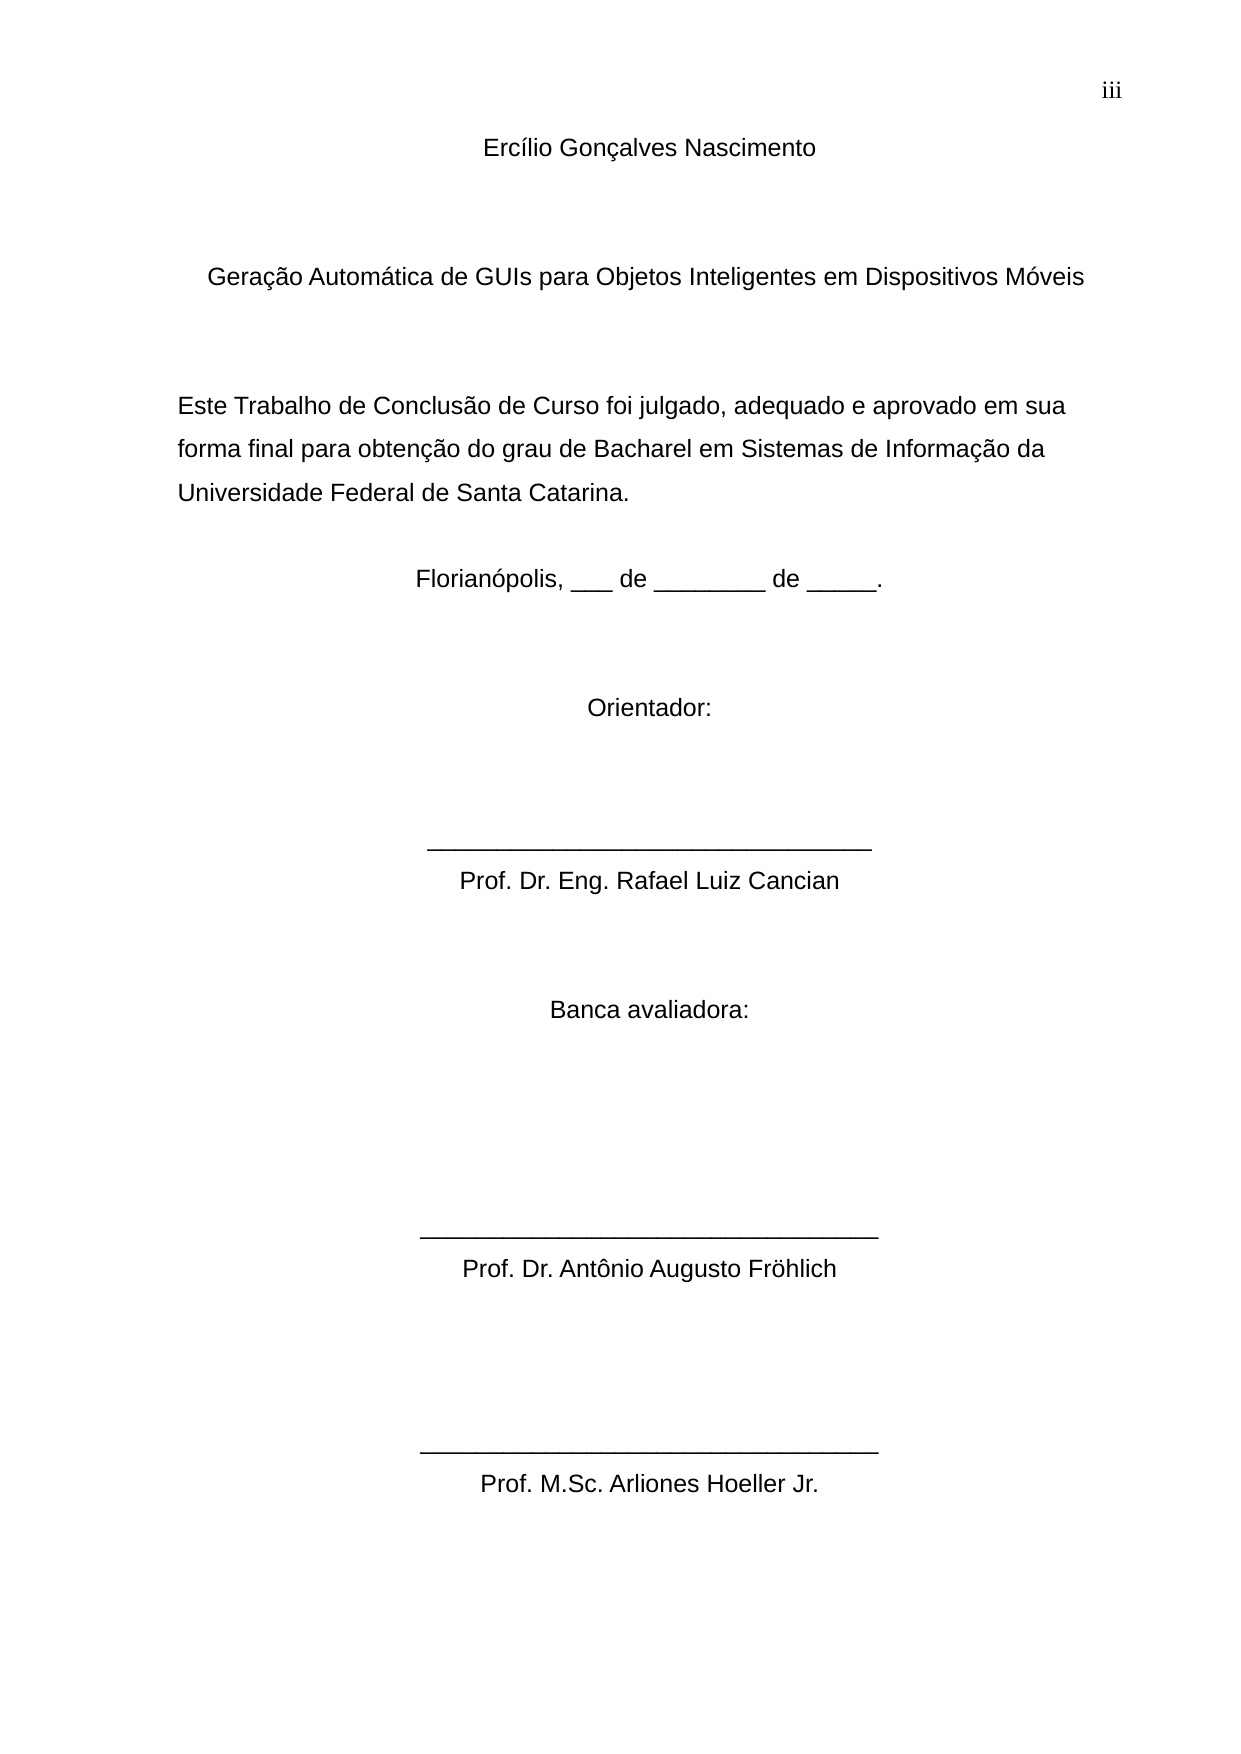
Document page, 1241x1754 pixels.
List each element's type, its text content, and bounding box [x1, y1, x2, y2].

text _________________________________ [177, 1211, 1122, 1239]
text Prof. Dr. Eng. Rafael Luiz Cancian [177, 866, 1122, 894]
text Prof. Dr. Antônio Augusto Fröhlich [177, 1254, 1122, 1282]
text ________________________________ [177, 822, 1122, 851]
text Este Trabalho de Conclusão de Curso foi julgado, adequado e aprovado em sua [177, 391, 1122, 420]
text forma final para obtenção do grau de Bacharel em Sistemas de Informação da [177, 434, 1122, 463]
text Universidade Federal de Santa Catarina. [177, 477, 1122, 506]
text Ercílio Gonçalves Nascimento [177, 132, 1122, 161]
text Orientador: [177, 693, 1122, 722]
text Banca avaliadora: [177, 995, 1122, 1024]
text Geração Automática de GUIs para Objetos Inteligentes em Dispositivos Móveis [177, 262, 1122, 291]
text _________________________________ [177, 1426, 1122, 1455]
text Prof. M.Sc. Arliones Hoeller Jr. [177, 1469, 1122, 1498]
text Florianópolis, ___ de ________ de _____. [177, 564, 1122, 592]
